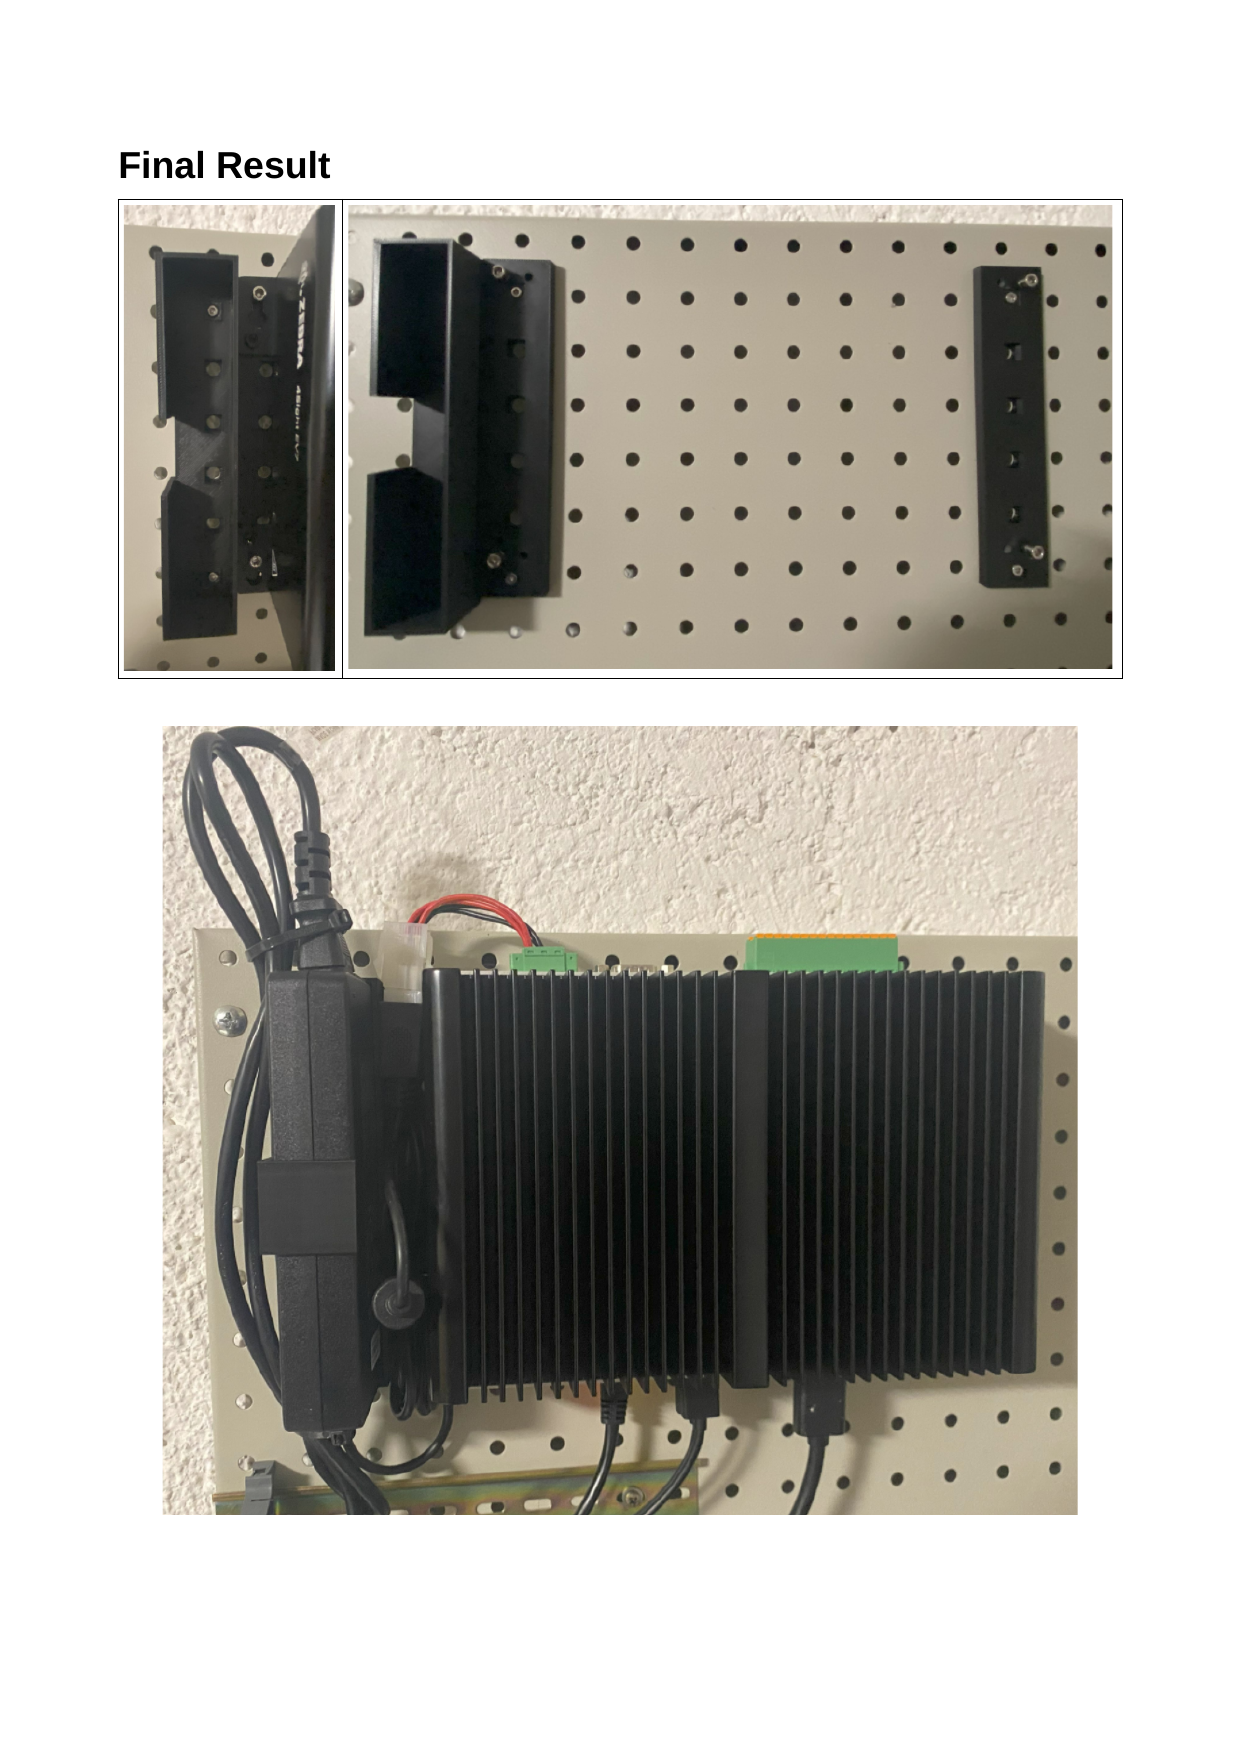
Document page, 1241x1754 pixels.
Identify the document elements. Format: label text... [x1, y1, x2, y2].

picture [348, 205, 1113, 669]
picture [162, 726, 1078, 1515]
table_header [119, 200, 342, 677]
subtitle Final Result [118, 143, 1122, 186]
picture [123, 205, 335, 671]
table_header [343, 200, 1122, 677]
